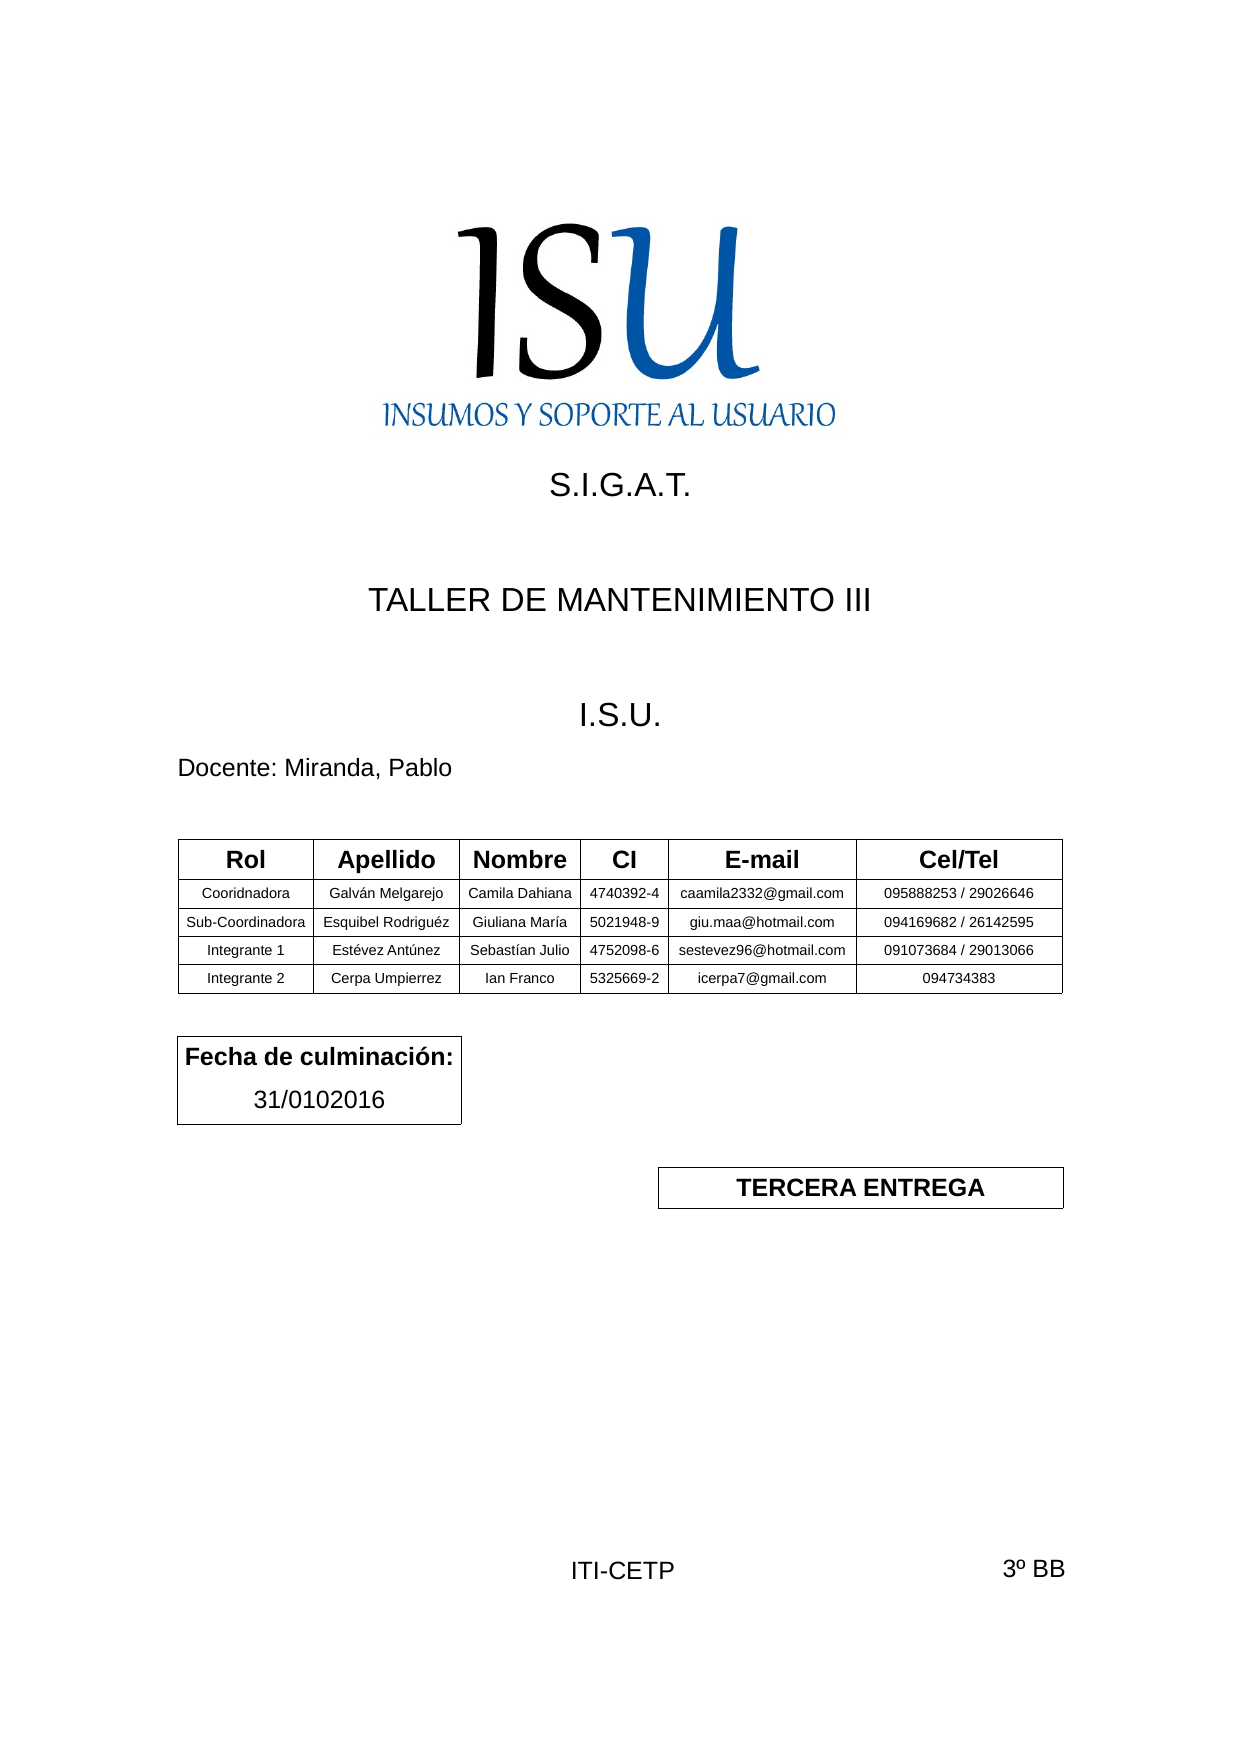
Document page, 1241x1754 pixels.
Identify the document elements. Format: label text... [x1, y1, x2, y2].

table_cell 4752098-6 [581, 937, 668, 964]
table_cell sestevez96@hotmail.com [669, 937, 856, 964]
table_cell 5325669-2 [581, 965, 668, 993]
text S.I.G.A.T. [177, 465, 1063, 503]
table_cell Esquibel Rodriguéz [314, 909, 459, 936]
text TALLER DE MANTENIMIENTO III [177, 580, 1063, 618]
table_header Apellido [314, 840, 459, 879]
table_cell Integrante 2 [179, 965, 313, 993]
text I.S.U. [177, 695, 1063, 733]
picture [354, 178, 870, 465]
table_cell Sub-Coordinadora [179, 909, 313, 936]
table_header E-mail [669, 840, 856, 879]
table_cell 091073684 / 29013066 [857, 937, 1062, 964]
table_cell 4740392-4 [581, 880, 668, 908]
table_header Nombre [460, 840, 580, 879]
table_cell caamila2332@gmail.com [669, 880, 856, 908]
text Docente: Miranda, Pablo [177, 753, 1063, 781]
table_cell Ian Franco [460, 965, 580, 993]
table_cell Cerpa Umpierrez [314, 965, 459, 993]
table_cell Camila Dahiana [460, 880, 580, 908]
table_header CI [581, 840, 668, 879]
table_cell Integrante 1 [179, 937, 313, 964]
table_cell 5021948-9 [581, 909, 668, 936]
table_cell 094169682 / 26142595 [857, 909, 1062, 936]
table_cell giu.maa@hotmail.com [669, 909, 856, 936]
table_header Rol [179, 840, 313, 879]
table_header Fecha de culminación: 31/0102016 [178, 1037, 461, 1124]
table_cell Sebastían Julio [460, 937, 580, 964]
table_cell Estévez Antúnez [314, 937, 459, 964]
table_cell Giuliana María [460, 909, 580, 936]
table_header TERCERA ENTREGA [659, 1168, 1063, 1207]
table_cell 094734383 [857, 965, 1062, 993]
table_cell Cooridnadora [179, 880, 313, 908]
table_cell icerpa7@gmail.com [669, 965, 856, 993]
table_header Cel/Tel [857, 840, 1062, 879]
table_cell Galván Melgarejo [314, 880, 459, 908]
table_cell 095888253 / 29026646 [857, 880, 1062, 908]
